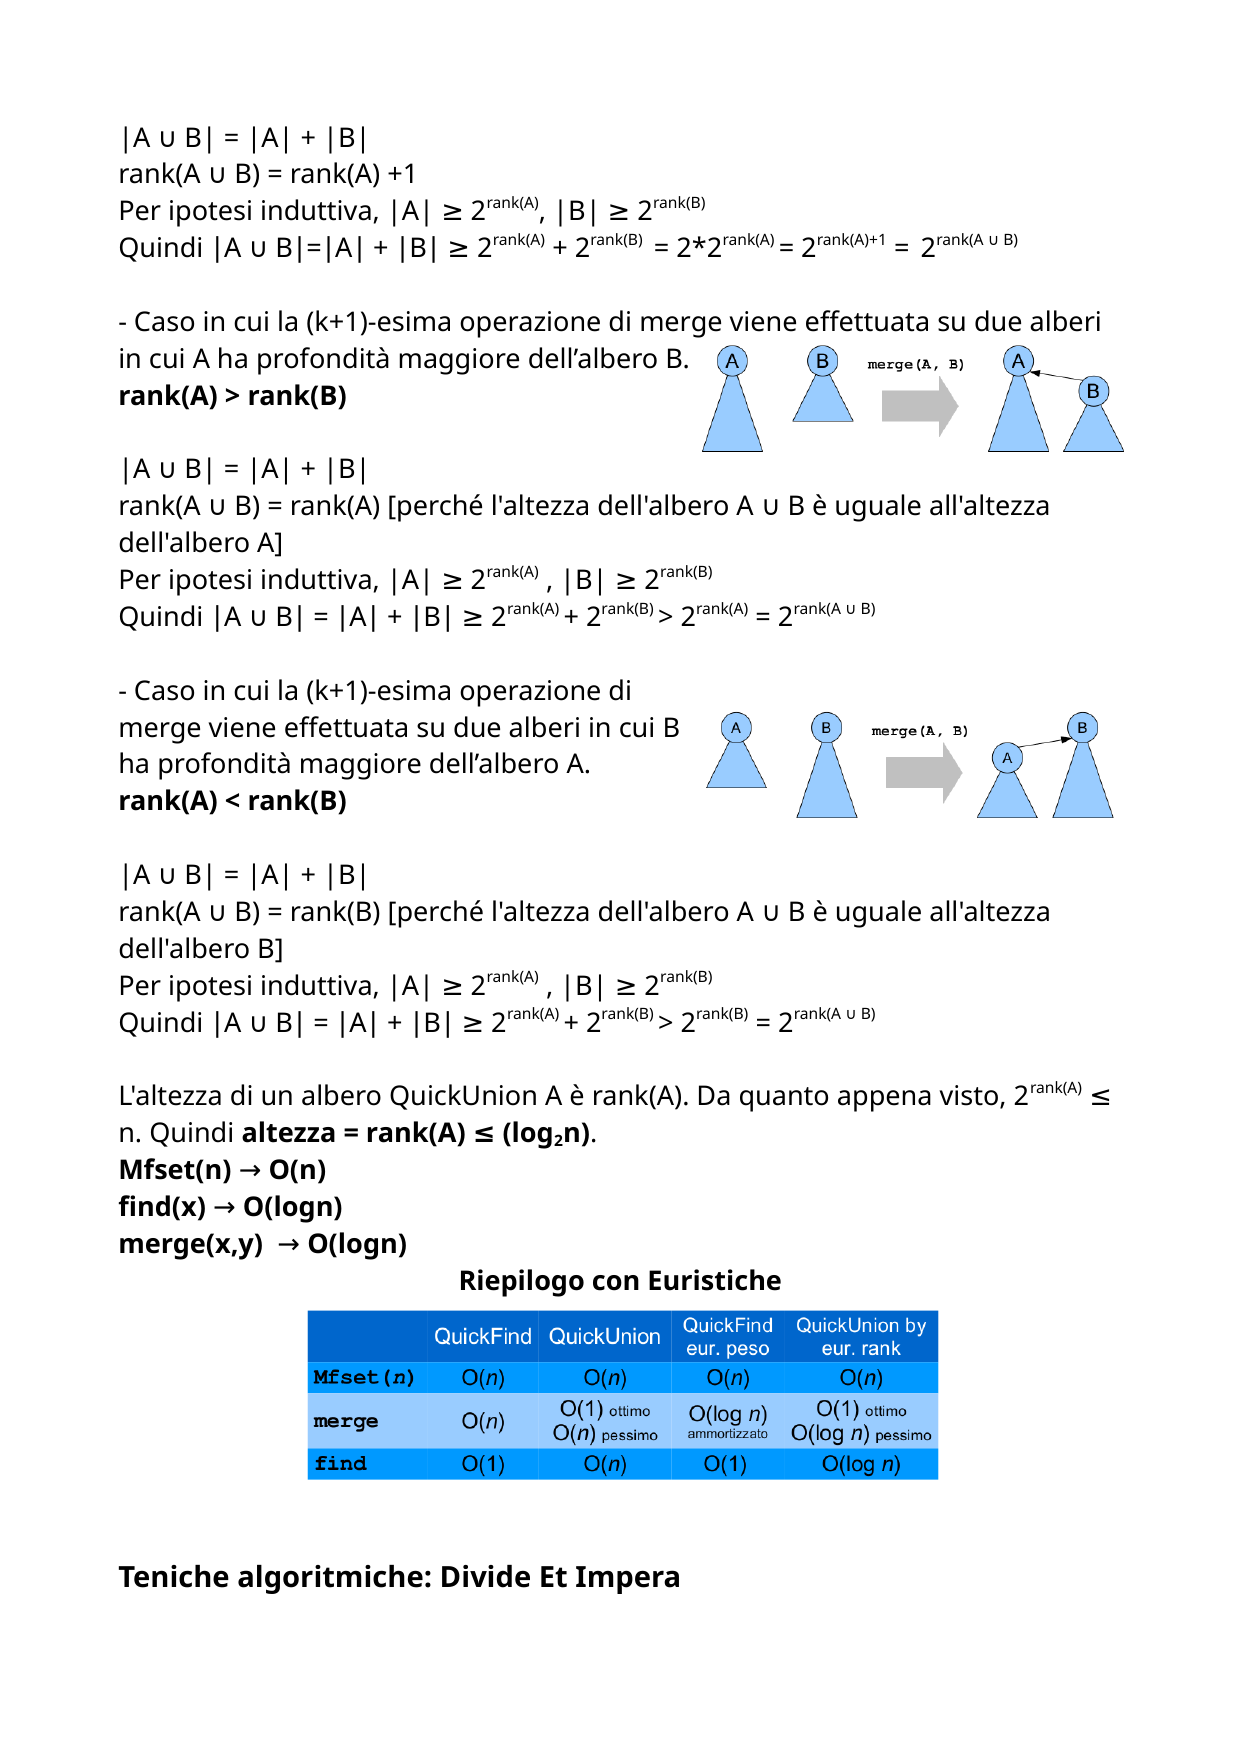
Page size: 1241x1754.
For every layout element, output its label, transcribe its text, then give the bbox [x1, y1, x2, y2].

text L'altezza di un albero QuickUnion A è rank(A). Da quanto appena visto, 2rank(A) ≤ n. Quindi altezza = rank(A) ≤ (log2n). [118, 1077, 1122, 1151]
picture [694, 341, 1132, 457]
text Riepilogo con Euristiche [118, 1261, 1122, 1298]
text rank(A) < rank(B) [118, 782, 699, 819]
text Per ipotesi induttiva, |A| ≥ 2rank(A) , |B| ≥ 2rank(B) [118, 561, 1122, 597]
text rank(A) > rank(B) [118, 376, 694, 413]
picture [699, 705, 1124, 826]
text Quindi ∣A ∪ B∣ = ∣A∣ + ∣B∣ ≥ 2rank(A) + 2rank(B) > 2rank(A) = 2rank(A ∪ B) [118, 597, 1122, 634]
text Per ipotesi induttiva, |A| ≥ 2rank(A) , |B| ≥ 2rank(B) [118, 966, 1122, 1003]
text Teniche algoritmiche: Divide Et Impera [118, 1556, 1122, 1596]
text merge(x,y) → O(logn) [118, 1224, 1122, 1261]
picture [297, 1303, 946, 1488]
text Mfset(n) → O(n) [118, 1151, 1122, 1187]
text rank(A ∪ B) = rank(A) +1 [118, 155, 1122, 192]
text - Caso in cui la (k+1)-esima operazione di merge viene effettuata su due alberi in cui B ha profondità maggiore dell’albero A. [118, 671, 1122, 782]
text |A ∪ B| = |A| + |B| [118, 856, 1122, 892]
text |A ∪ B| = |A| + |B| [118, 450, 1122, 487]
text Quindi ∣A ∪ B∣ = ∣A∣ + ∣B∣ ≥ 2rank(A) + 2rank(B) > 2rank(B) = 2rank(A ∪ B) [118, 1003, 1122, 1040]
text rank(A ∪ B) = rank(A) [perché l'altezza dell'albero A ∪ B è uguale all'altezza dell'albero A] [118, 487, 1122, 561]
text Quindi ∣A ∪ B∣=∣A∣ + ∣B∣ ≥ 2rank(A) + 2rank(B) = 2*2rank(A) = 2rank(A)+1 = 2rank(A ∪ B) [118, 229, 1122, 266]
text |A ∪ B| = |A| + |B| [118, 118, 1122, 155]
text - Caso in cui la (k+1)-esima operazione di merge viene effettuata su due alberi in cui A ha profondità maggiore dell’albero B. [118, 302, 1122, 376]
text rank(A ∪ B) = rank(B) [perché l'altezza dell'albero A ∪ B è uguale all'altezza dell'albero B] [118, 892, 1122, 966]
text find(x) → O(logn) [118, 1187, 1122, 1224]
text Per ipotesi induttiva, |A| ≥ 2rank(A), |B| ≥ 2rank(B) [118, 192, 1122, 229]
